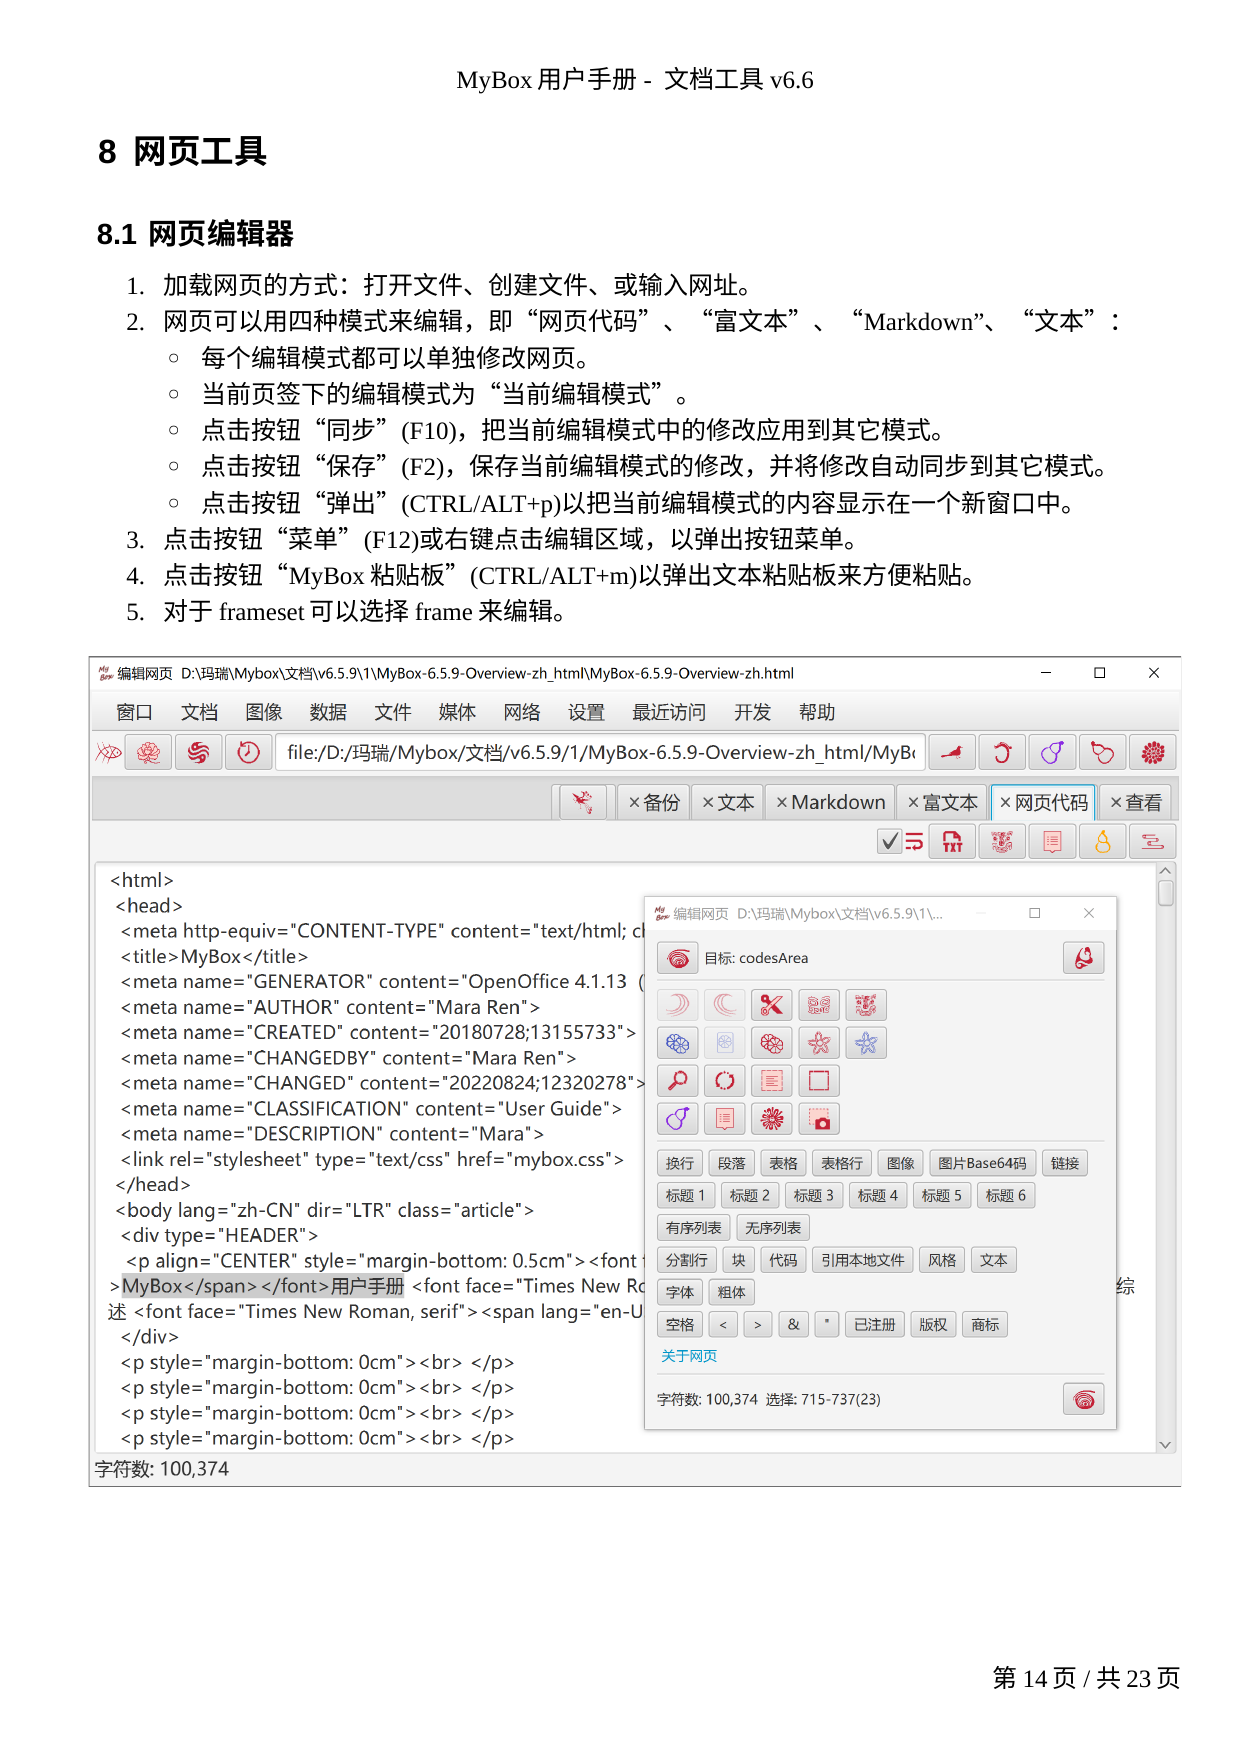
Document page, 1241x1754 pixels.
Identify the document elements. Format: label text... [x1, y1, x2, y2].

list 网页可以用四种模式来编辑，即“网页代码”、“富文本”、“Markdown”、“文本”： [126, 302, 1181, 338]
subtitle 网页工具 [88, 125, 1181, 173]
list 加载网页的方式：打开文件、创建文件、或输入网址。 [126, 266, 1181, 302]
list 点击按钮“同步”(F10)，把当前编辑模式中的修改应用到其它模式。 [163, 411, 1181, 447]
list 点击按钮“弹出”(CTRL/ALT+p)以把当前编辑模式的内容显示在一个新窗口中。 [163, 483, 1181, 519]
list 点击按钮“MyBox粘贴板”(CTRL/ALT+m)以弹出文本粘贴板来方便粘贴。 [126, 556, 1181, 592]
picture [88, 656, 1182, 1487]
list 点击按钮“保存”(F2)，保存当前编辑模式的修改，并将修改自动同步到其它模式。 [163, 447, 1181, 483]
list 点击按钮“菜单”(F12)或右键点击编辑区域，以弹出按钮菜单。 [126, 519, 1181, 556]
list 当前页签下的编辑模式为“当前编辑模式”。 [163, 374, 1181, 411]
list 每个编辑模式都可以单独修改网页。 [163, 338, 1181, 374]
subtitle 网页编辑器 [88, 211, 1181, 253]
list 对于frameset可以选择frame来编辑。 [126, 592, 1181, 628]
